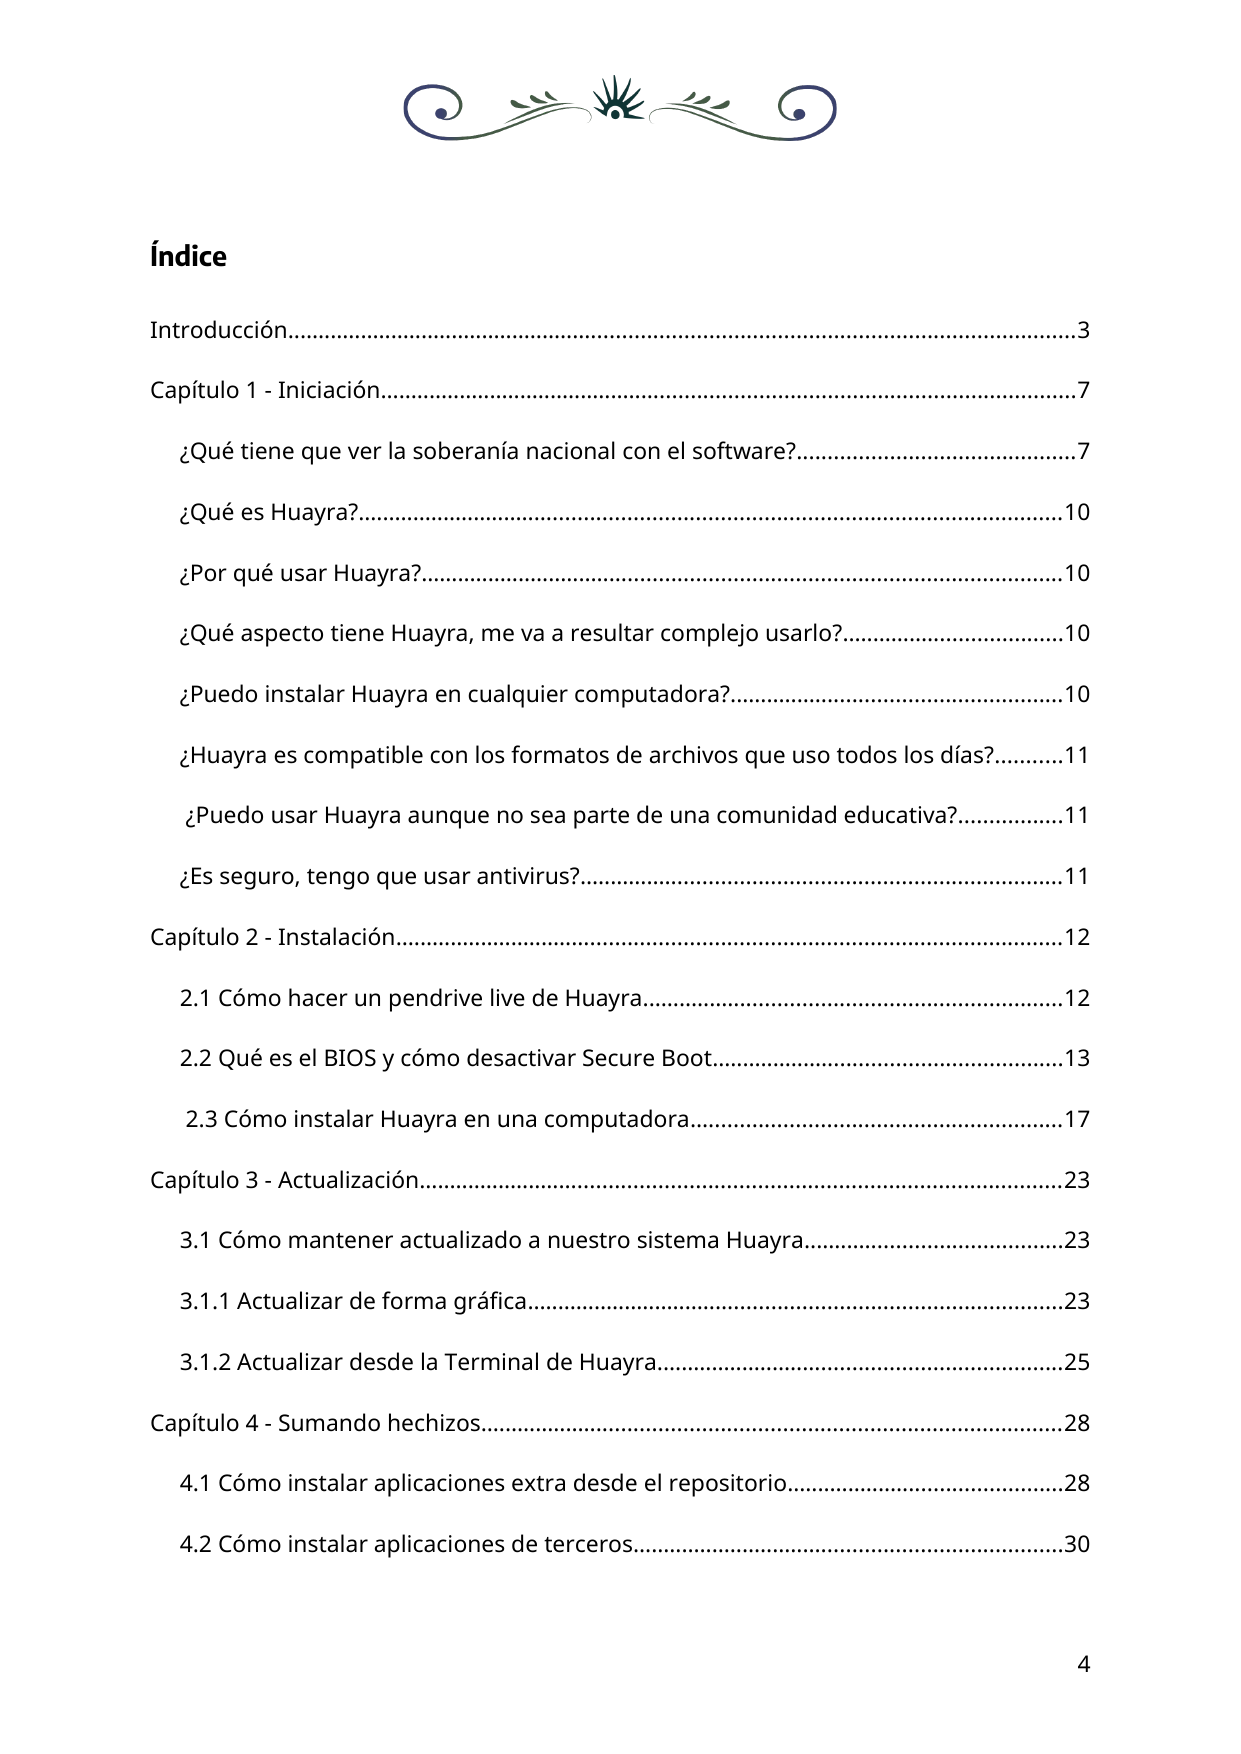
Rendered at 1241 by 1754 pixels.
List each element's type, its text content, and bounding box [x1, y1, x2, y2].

text Capítulo 3 - Actualización 23 [150, 1164, 1090, 1195]
title Índice [150, 238, 1090, 272]
text 3.1 Cómo mantener actualizado a nuestro sistema Huayra 23 [179, 1224, 1090, 1256]
text ¿Por qué usar Huayra? 10 [179, 556, 1090, 588]
text 4.2 Cómo instalar aplicaciones de terceros 30 [179, 1528, 1090, 1559]
text ¿Qué aspecto tiene Huayra, me va a resultar complejo usarlo? 10 [179, 617, 1090, 648]
text ¿Puedo usar Huayra aunque no sea parte de una comunidad educativa? 11 [179, 799, 1090, 831]
text 2.2 Qué es el BIOS y cómo desactivar Secure Boot 13 [179, 1042, 1090, 1073]
text Capítulo 4 - Sumando hechizos 28 [150, 1407, 1090, 1438]
text ¿Puedo instalar Huayra en cualquier computadora? 10 [179, 678, 1090, 709]
text ¿Huayra es compatible con los formatos de archivos que uso todos los días? 11 [179, 739, 1090, 770]
text ¿Qué tiene que ver la soberanía nacional con el software? 7 [179, 435, 1090, 466]
text 4.1 Cómo instalar aplicaciones extra desde el repositorio 28 [179, 1467, 1090, 1499]
text 2.1 Cómo hacer un pendrive live de Huayra 12 [179, 982, 1090, 1013]
text 3.1.1 Actualizar de forma gráfica 23 [179, 1285, 1090, 1316]
text ¿Qué es Huayra? 10 [179, 496, 1090, 527]
text Introducción 3 [150, 313, 1090, 345]
text ¿Es seguro, tengo que usar antivirus? 11 [179, 860, 1090, 891]
text Capítulo 1 - Iniciación 7 [150, 374, 1090, 406]
text Capítulo 2 - Instalación 12 [150, 921, 1090, 952]
picture [403, 75, 837, 141]
text 2.3 Cómo instalar Huayra en una computadora 17 [179, 1103, 1090, 1134]
text 3.1.2 Actualizar desde la Terminal de Huayra. 25 [179, 1346, 1090, 1377]
